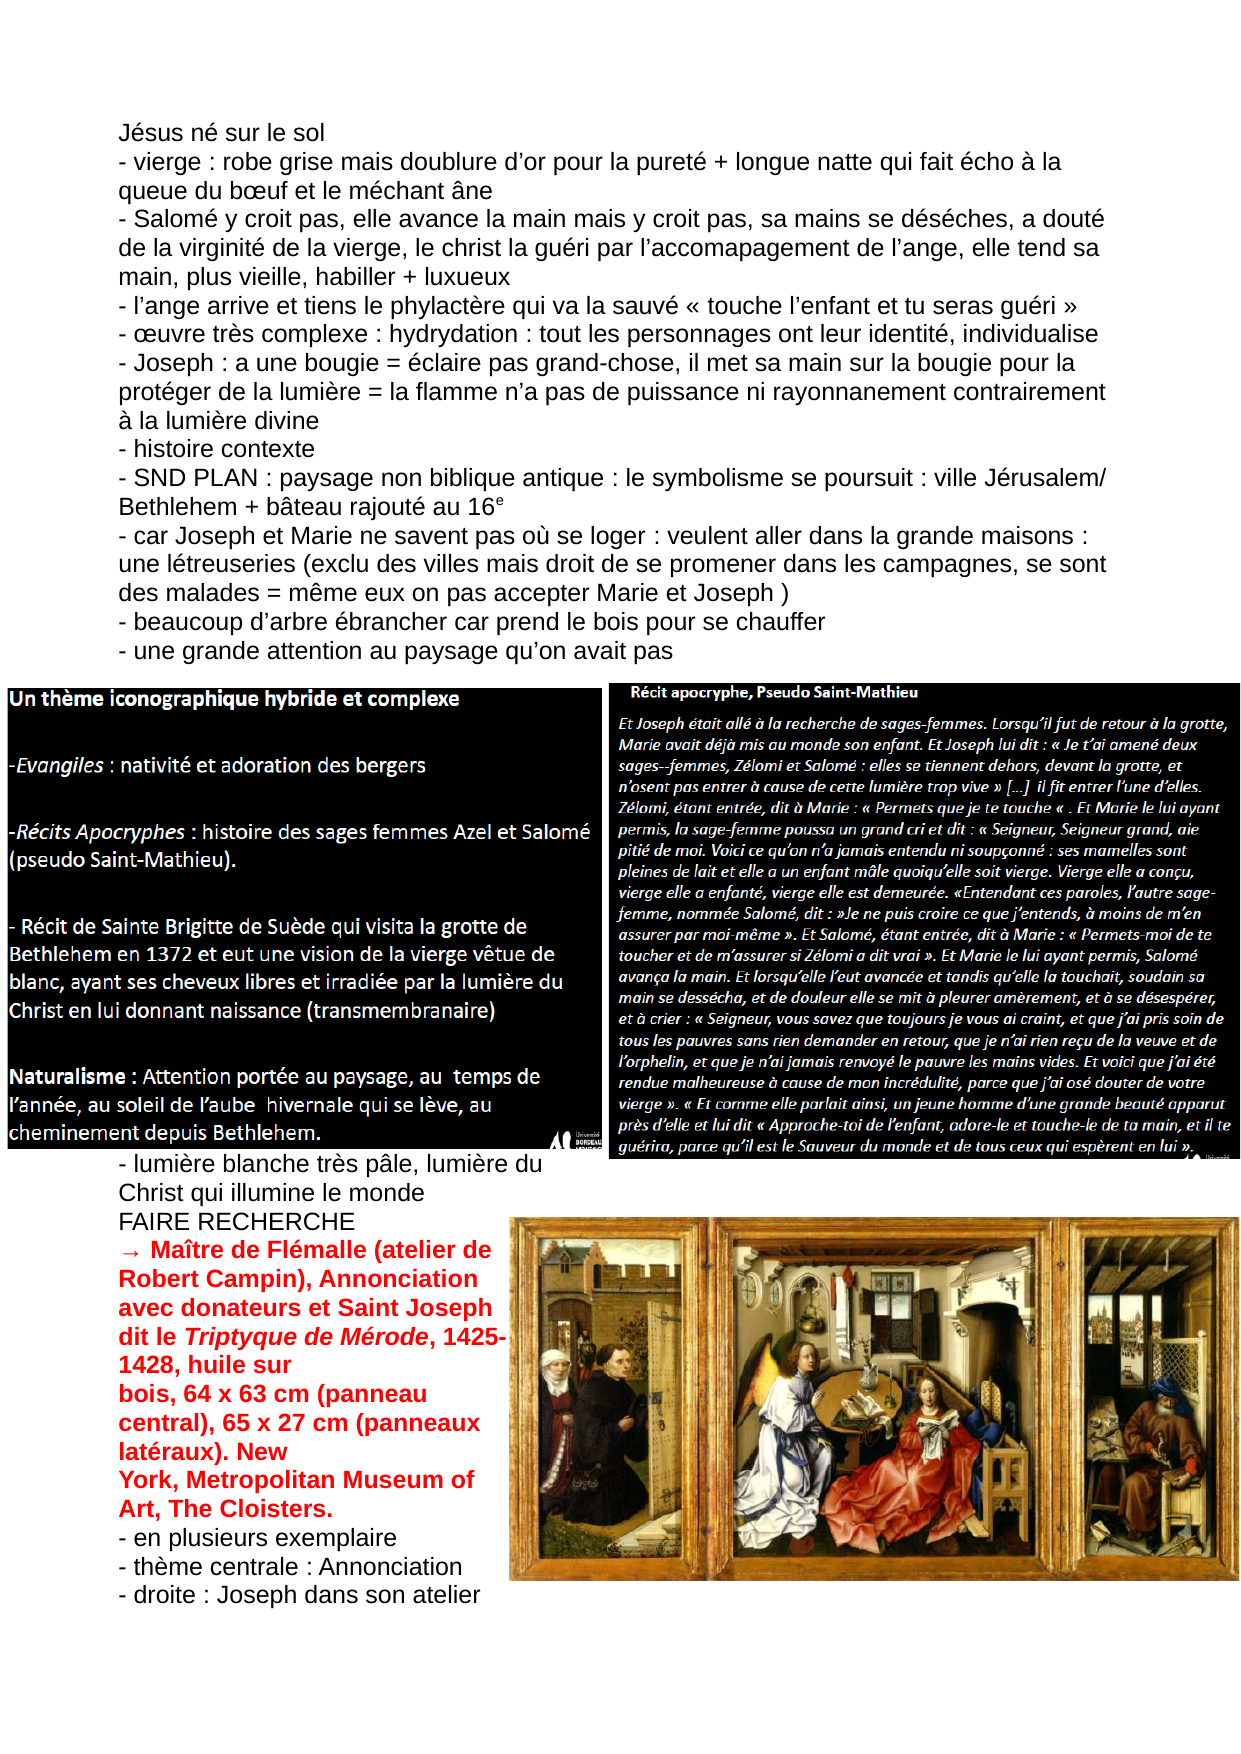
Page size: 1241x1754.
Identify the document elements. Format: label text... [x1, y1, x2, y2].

text - SND PLAN : paysage non biblique antique : le symbolisme se poursuit : ville Jérusalem/ Bethlehem + bâteau rajouté au 16e [118, 463, 1122, 521]
text - l’ange arrive et tiens le phylactère qui va la sauvé « touche l’enfant et tu seras guéri » [118, 291, 1122, 319]
picture [509, 1217, 1240, 1581]
text - beaucoup d’arbre ébrancher car prend le bois pour se chauffer [118, 607, 1122, 636]
text York, Metropolitan Museum of Art, The Cloisters. [118, 1465, 509, 1523]
text Jésus né sur le sol [118, 118, 1122, 147]
text - car Joseph et Marie ne savent pas où se loger : veulent aller dans la grande maisons : une létreuseries (exclu des villes mais droit de se promener dans les campagnes, se sont des malades = même eux on pas accepter Marie et Joseph ) [118, 521, 1122, 607]
text FAIRE RECHERCHE [118, 1207, 1122, 1235]
picture [608, 683, 1241, 1159]
text - une grande attention au paysage qu’on avait pas [118, 636, 1122, 664]
text - lumière blanche très pâle, lumière du Christ qui illumine le monde [118, 664, 1122, 1207]
text - vierge : robe grise mais doublure d’or pour la pureté + longue natte qui fait écho à la queue du bœuf et le méchant âne [118, 147, 1122, 204]
text - Joseph : a une bougie = éclaire pas grand-chose, il met sa main sur la bougie pour la protéger de la lumière = la flamme n’a pas de puissance ni rayonnanement contrairement à la lumière divine [118, 348, 1122, 434]
text - en plusieurs exemplaire [118, 1523, 509, 1552]
text - Salomé y croit pas, elle avance la main mais y croit pas, sa mains se déséches, a douté de la virginité de la vierge, le christ la guéri par l’accomapagement de l’ange, elle tend sa main, plus vieille, habiller + luxueux [118, 204, 1122, 291]
text → Maître de Flémalle (atelier de Robert Campin), Annonciation avec donateurs et Saint Joseph dit le Triptyque de Mérode, 1425-1428, huile sur [118, 1235, 509, 1379]
picture [7, 688, 602, 1149]
text - droite : Joseph dans son atelier [118, 1580, 1122, 1609]
text - histoire contexte [118, 434, 1122, 463]
text bois, 64 x 63 cm (panneau central), 65 x 27 cm (panneaux latéraux). New [118, 1379, 509, 1465]
text - œuvre très complexe : hydrydation : tout les personnages ont leur identité, individualise [118, 319, 1122, 348]
text - thème centrale : Annonciation [118, 1552, 509, 1580]
